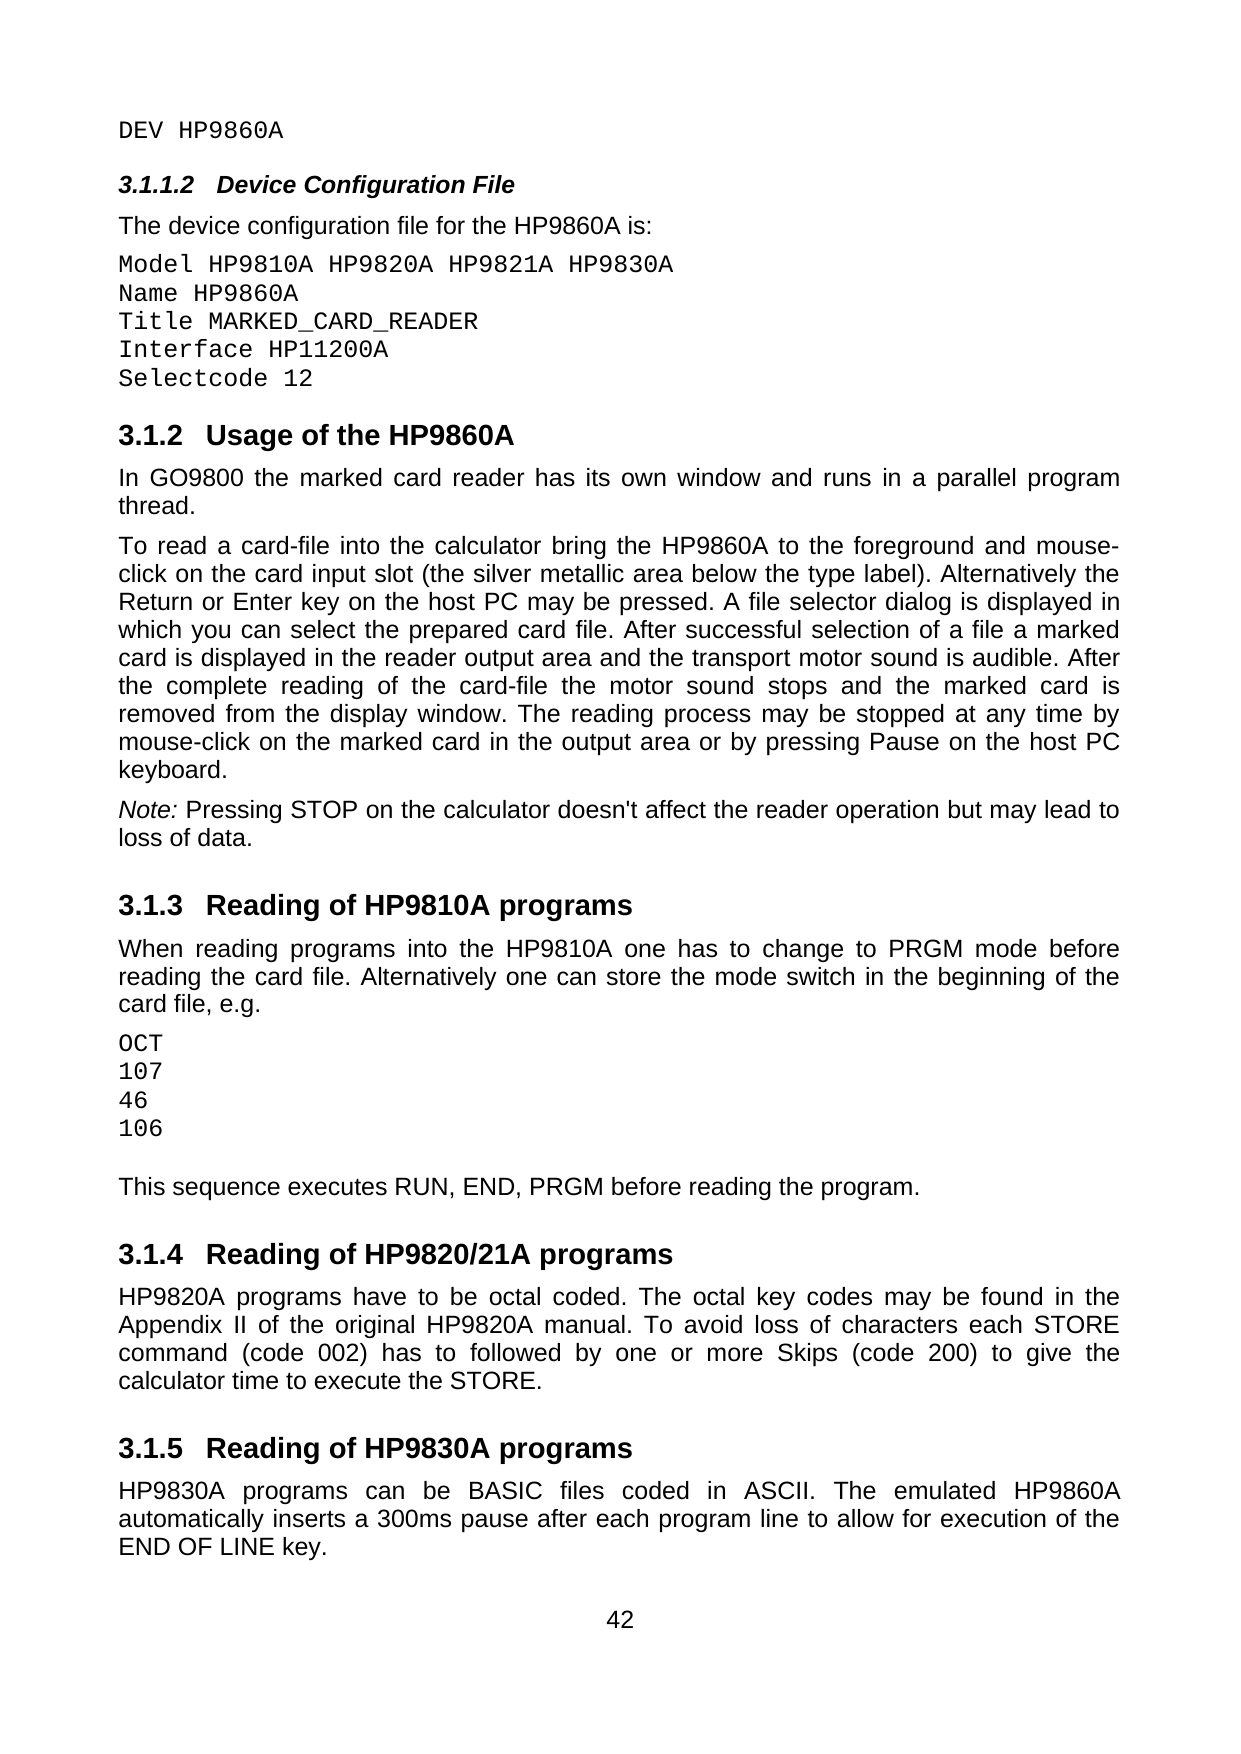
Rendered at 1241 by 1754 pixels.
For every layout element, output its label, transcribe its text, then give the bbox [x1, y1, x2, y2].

text 46 [118, 1087, 1122, 1116]
text In GO9800 the marked card reader has its own window and runs in a parallel program thread. [118, 464, 1122, 520]
text 106 [118, 1116, 1122, 1144]
text Model HP9810A HP9820A HP9821A HP9830A [118, 252, 1122, 280]
text To read a card-file into the calculator bring the HP9860A to the foreground and mouse-click on the card input slot (the silver metallic area below the type label). Alternatively the Return or Enter key on the host PC may be pressed. A file selector dialog is displayed in which you can select the prepared card file. After successful selection of a file a marked card is displayed in the reader output area and the transport motor sound is audible. After the complete reading of the card-file the motor sound stops and the marked card is removed from the display window. The reading process may be stopped at any time by mouse-click on the marked card in the output area or by pressing Pause on the host PC keyboard. [118, 532, 1122, 783]
text Title MARKED_CARD_READER [118, 309, 1122, 337]
text Name HP9860A [118, 280, 1122, 309]
text 107 [118, 1059, 1122, 1087]
subtitle Device Configuration File [118, 171, 1122, 199]
subtitle Reading of HP9820/21A programs [118, 1238, 1122, 1270]
text OCT [118, 1031, 1122, 1059]
text The device configuration file for the HP9860A is: [118, 212, 1122, 239]
subtitle Reading of HP9810A programs [118, 889, 1122, 922]
text Note: Pressing STOP on the calculator doesn't affect the reader operation but may lead to loss of data. [118, 796, 1122, 852]
text DEV HP9860A [118, 118, 1122, 146]
text Selectcode 12 [118, 365, 1122, 394]
text When reading programs into the HP9810A one has to change to PRGM mode before reading the card file. Alternatively one can store the mode switch in the beginning of the card file, e.g. [118, 934, 1122, 1018]
subtitle Usage of the HP9860A [118, 419, 1122, 451]
subtitle Reading of HP9830A programs [118, 1432, 1122, 1464]
text This sequence executes RUN, END, PRGM before reading the program. [118, 1172, 1122, 1200]
text HP9820A programs have to be octal coded. The octal key codes may be found in the Appendix II of the original HP9820A manual. To avoid loss of characters each STORE command (code 002) has to followed by one or more Skips (code 200) to give the calculator time to execute the STORE. [118, 1283, 1122, 1394]
text Interface HP11200A [118, 337, 1122, 365]
text HP9830A programs can be BASIC files coded in ASCII. The emulated HP9860A automatically inserts a 300ms pause after each program line to allow for execution of the END OF LINE key. [118, 1477, 1122, 1561]
